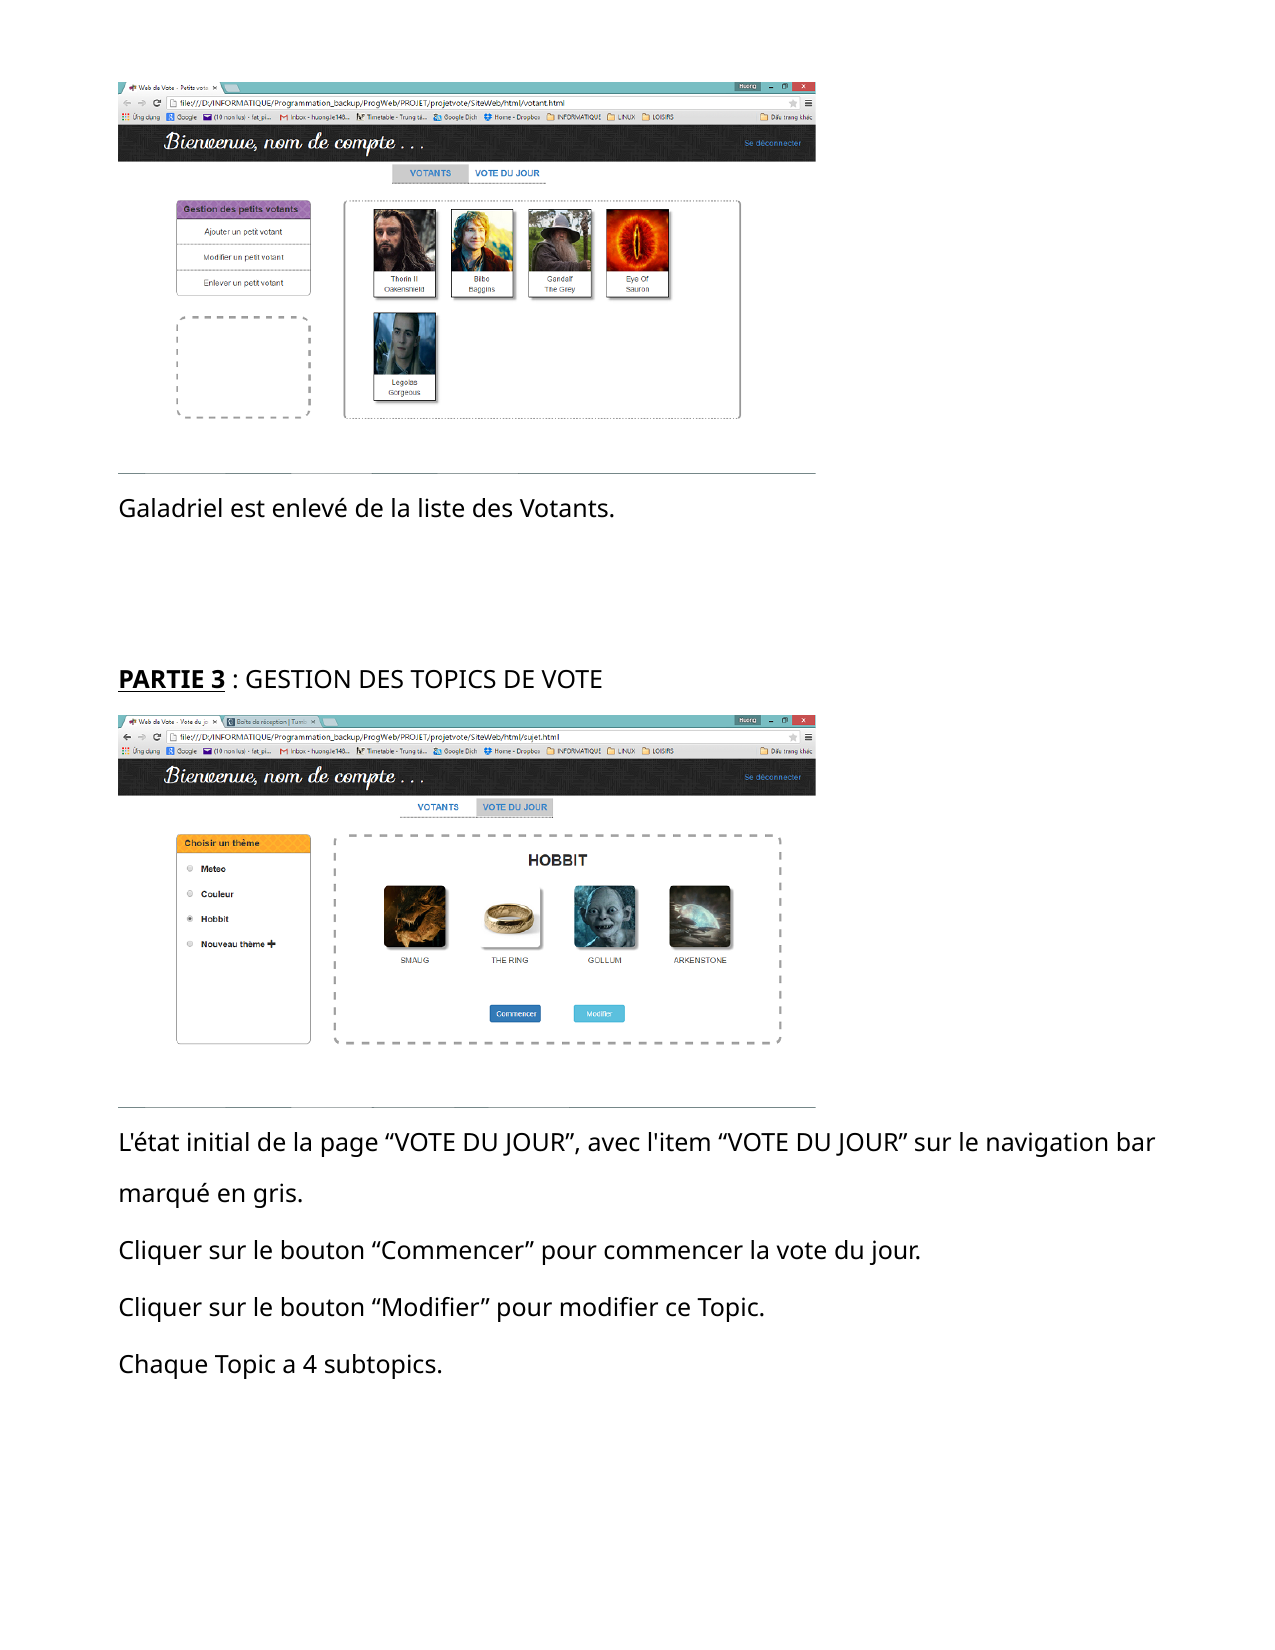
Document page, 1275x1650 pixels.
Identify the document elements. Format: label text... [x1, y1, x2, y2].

text Galadriel est enlevé de la liste des Votants. [118, 82, 1157, 524]
picture [118, 715, 816, 1108]
text L'état initial de la page “VOTE DU JOUR”, avec l'item “VOTE DU JOUR” sur le navigation bar marqué en gris. [118, 719, 1157, 1209]
picture [118, 82, 816, 474]
text PARTIE 3 : GESTION DES TOPICS DE VOTE [118, 662, 1157, 696]
text Chaque Topic a 4 subtopics. [118, 1347, 1157, 1381]
text Cliquer sur le bouton “Modifier” pour modifier ce Topic. [118, 1289, 1157, 1323]
text Cliquer sur le bouton “Commencer” pour commencer la vote du jour. [118, 1232, 1157, 1266]
